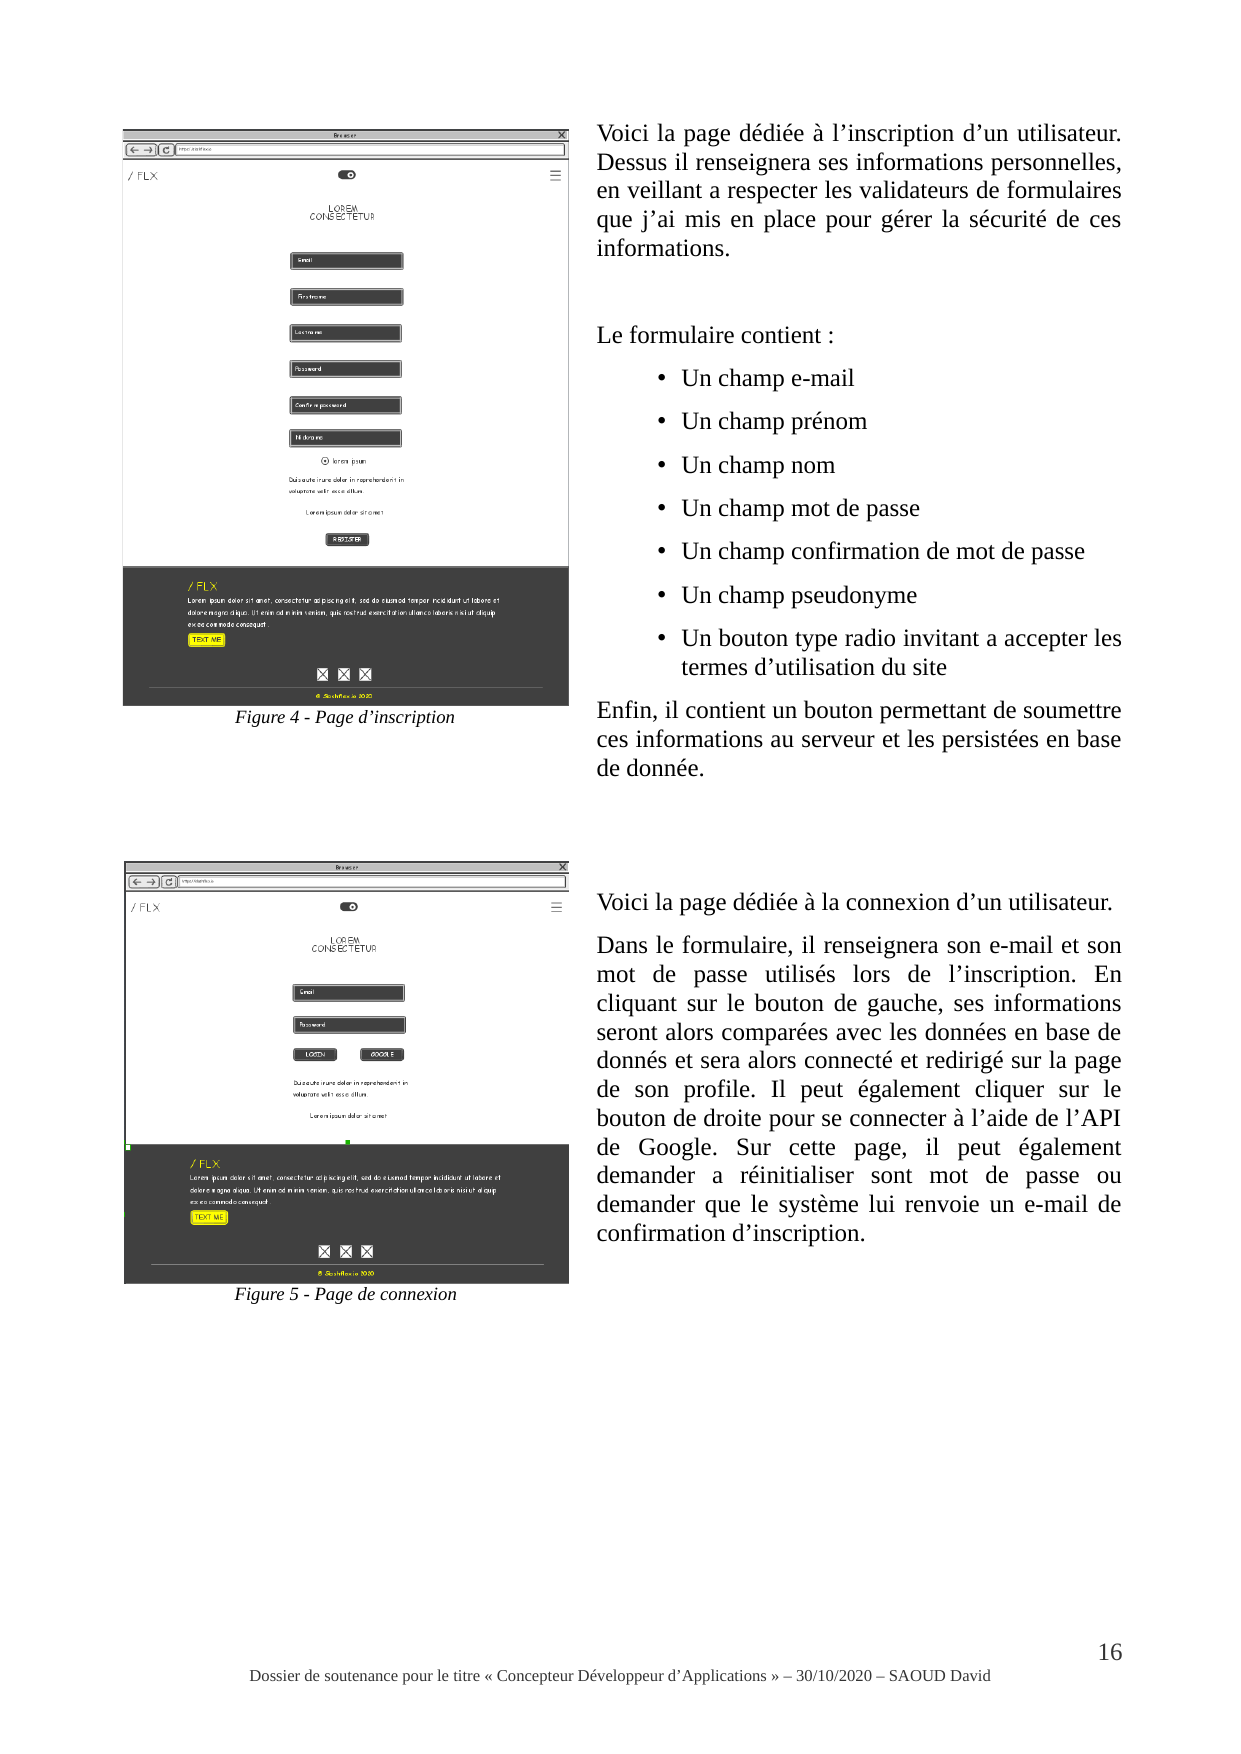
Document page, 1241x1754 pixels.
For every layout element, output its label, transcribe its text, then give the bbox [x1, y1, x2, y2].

list Un champ prénom [657, 406, 1122, 435]
list Un champ confirmation de mot de passe [657, 536, 1122, 565]
text Voici la page dédiée à l’inscription d’un utilisateur. Dessus il renseignera ses informations personnelles, en veillant a respecter les validateurs de formulaires que j’ai mis en place pour gérer la sécurité de ces informations. [596, 118, 1122, 262]
list Un champ nom [657, 450, 1122, 478]
text Figure 4 - Page d’inscription [123, 706, 569, 728]
text Dans le formulaire, il renseignera son e-mail et son mot de passe utilisés lors de l’inscription. En cliquant sur le bouton de gauche, ses informations seront alors comparées avec les données en base de donnés et sera alors connecté et redirigé sur la page de son profile. Il peut également cliquer sur le bouton de droite pour se connecter à l’aide de l’API de Google. Sur cette page, il peut également demander a réinitialiser sont mot de passe ou demander que le système lui renvoie un e-mail de confirmation d’inscription. [596, 930, 1122, 1247]
list Un champ mot de passe [657, 493, 1122, 522]
list Un champ pseudonyme [657, 580, 1122, 608]
text Le formulaire contient : [596, 320, 1122, 348]
list Un bouton type radio invitant a accepter les termes d’utilisation du site [657, 623, 1122, 681]
picture [124, 861, 569, 1284]
text Voici la page dédiée à la connexion d’un utilisateur. [596, 887, 1122, 916]
list Un champ e-mail [657, 363, 1122, 392]
picture [122, 129, 569, 706]
text Enfin, il contient un bouton permettant de soumettre ces informations au serveur et les persistées en base de donnée. [596, 695, 1122, 781]
text Figure 5 - Page de connexion [124, 1284, 569, 1305]
